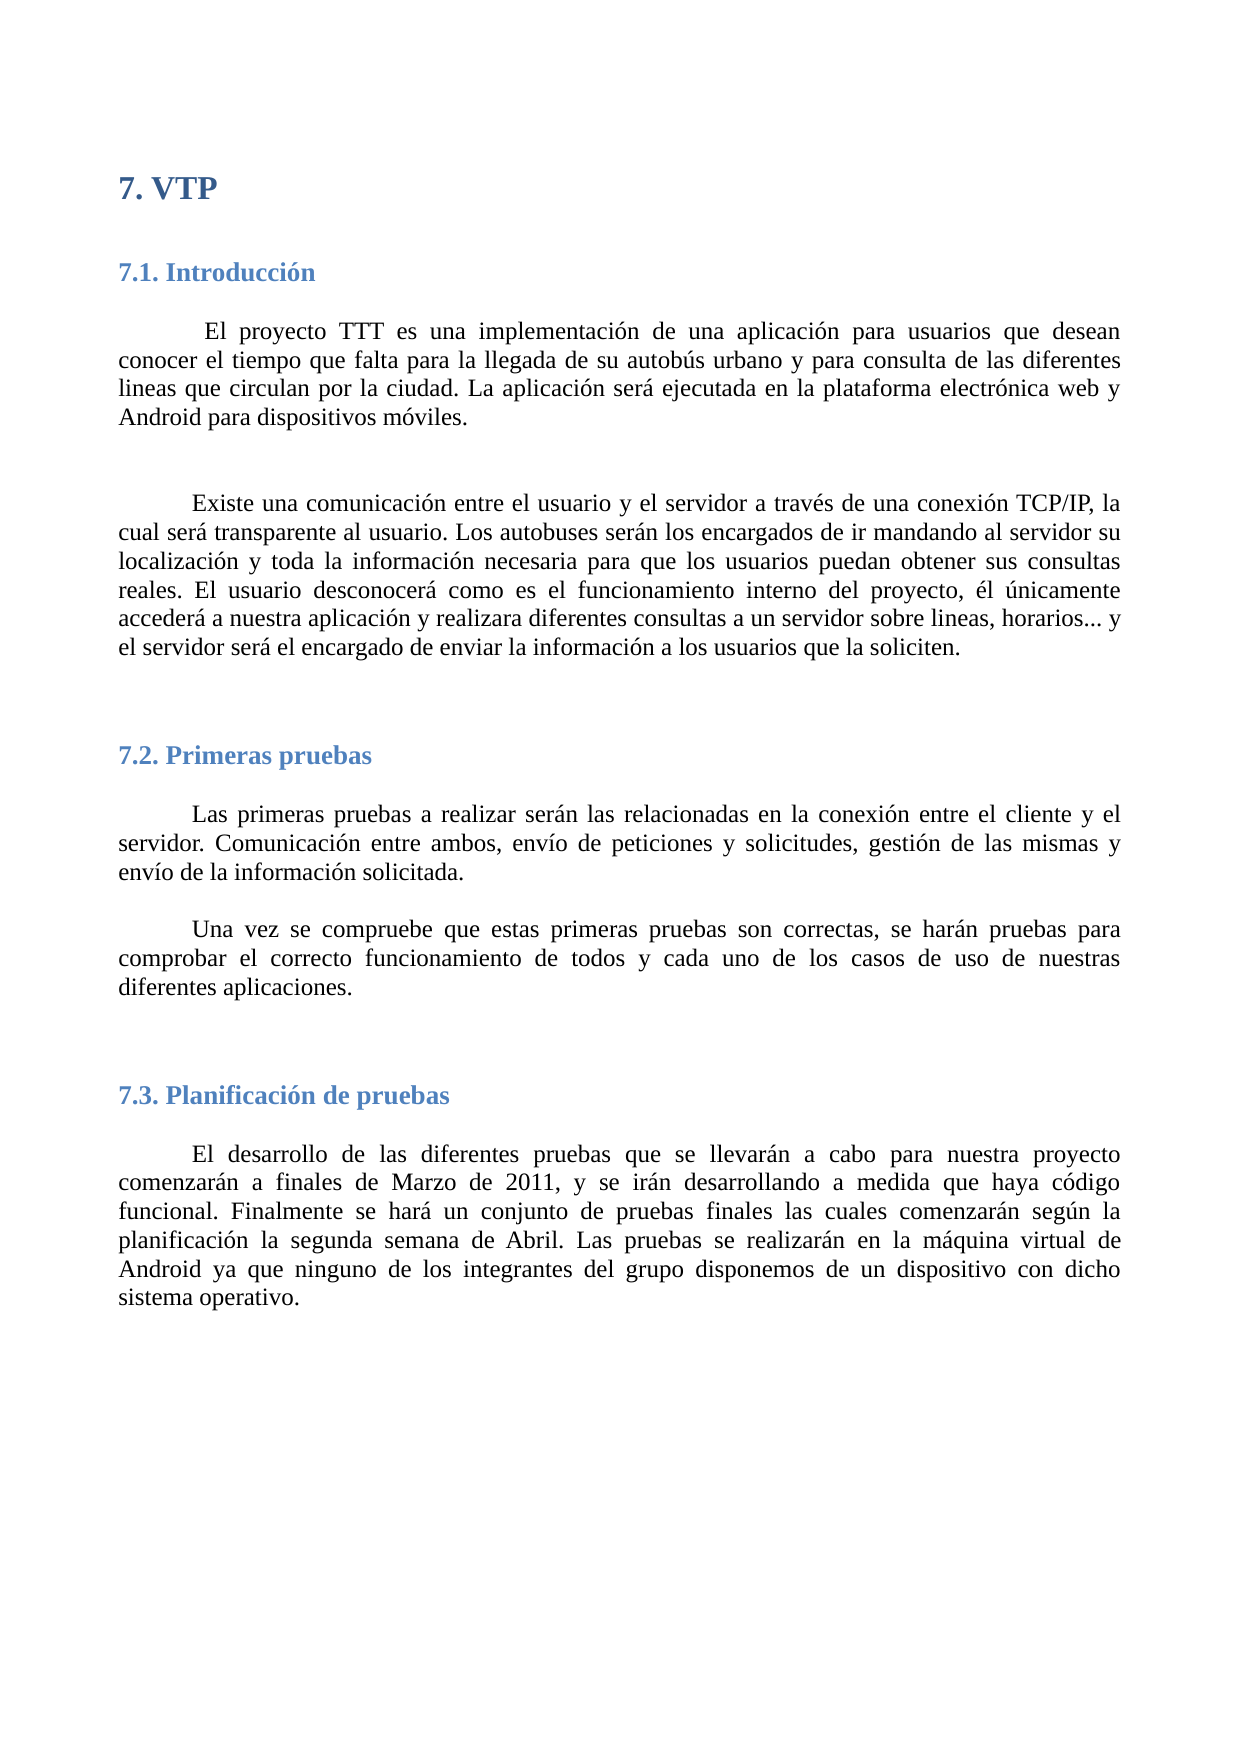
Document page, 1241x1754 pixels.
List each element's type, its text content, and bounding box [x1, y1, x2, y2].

subtitle 7.2. Primeras pruebas [118, 739, 1122, 770]
subtitle 7. VTP [118, 168, 1122, 206]
text Las primeras pruebas a realizar serán las relacionadas en la conexión entre el cliente y el servidor. Comunicación entre ambos, envío de peticiones y solicitudes, gestión de las mismas y envío de la información solicitada. [118, 799, 1122, 885]
text El proyecto TTT es una implementación de una aplicación para usuarios que desean conocer el tiempo que falta para la llegada de su autobús urbano y para consulta de las diferentes lineas que circulan por la ciudad. La aplicación será ejecutada en la plataforma electrónica web y Android para dispositivos móviles. [118, 316, 1122, 431]
subtitle 7.3. Planificación de pruebas [118, 1079, 1122, 1110]
text Existe una comunicación entre el usuario y el servidor a través de una conexión TCP/IP, la cual será transparente al usuario. Los autobuses serán los encargados de ir mandando al servidor su localización y toda la información necesaria para que los usuarios puedan obtener sus consultas reales. El usuario desconocerá como es el funcionamiento interno del proyecto, él únicamente accederá a nuestra aplicación y realizara diferentes consultas a un servidor sobre lineas, horarios... y el servidor será el encargado de enviar la información a los usuarios que la soliciten. [118, 488, 1122, 661]
text Una vez se compruebe que estas primeras pruebas son correctas, se harán pruebas para comprobar el correcto funcionamiento de todos y cada uno de los casos de uso de nuestras diferentes aplicaciones. [118, 914, 1122, 1000]
subtitle 7.1. Introducción [118, 256, 1122, 287]
text El desarrollo de las diferentes pruebas que se llevarán a cabo para nuestra proyecto comenzarán a finales de Marzo de 2011, y se irán desarrollando a medida que haya código funcional. Finalmente se hará un conjunto de pruebas finales las cuales comenzarán según la planificación la segunda semana de Abril. Las pruebas se realizarán en la máquina virtual de Android ya que ninguno de los integrantes del grupo disponemos de un dispositivo con dicho sistema operativo. [118, 1139, 1122, 1311]
